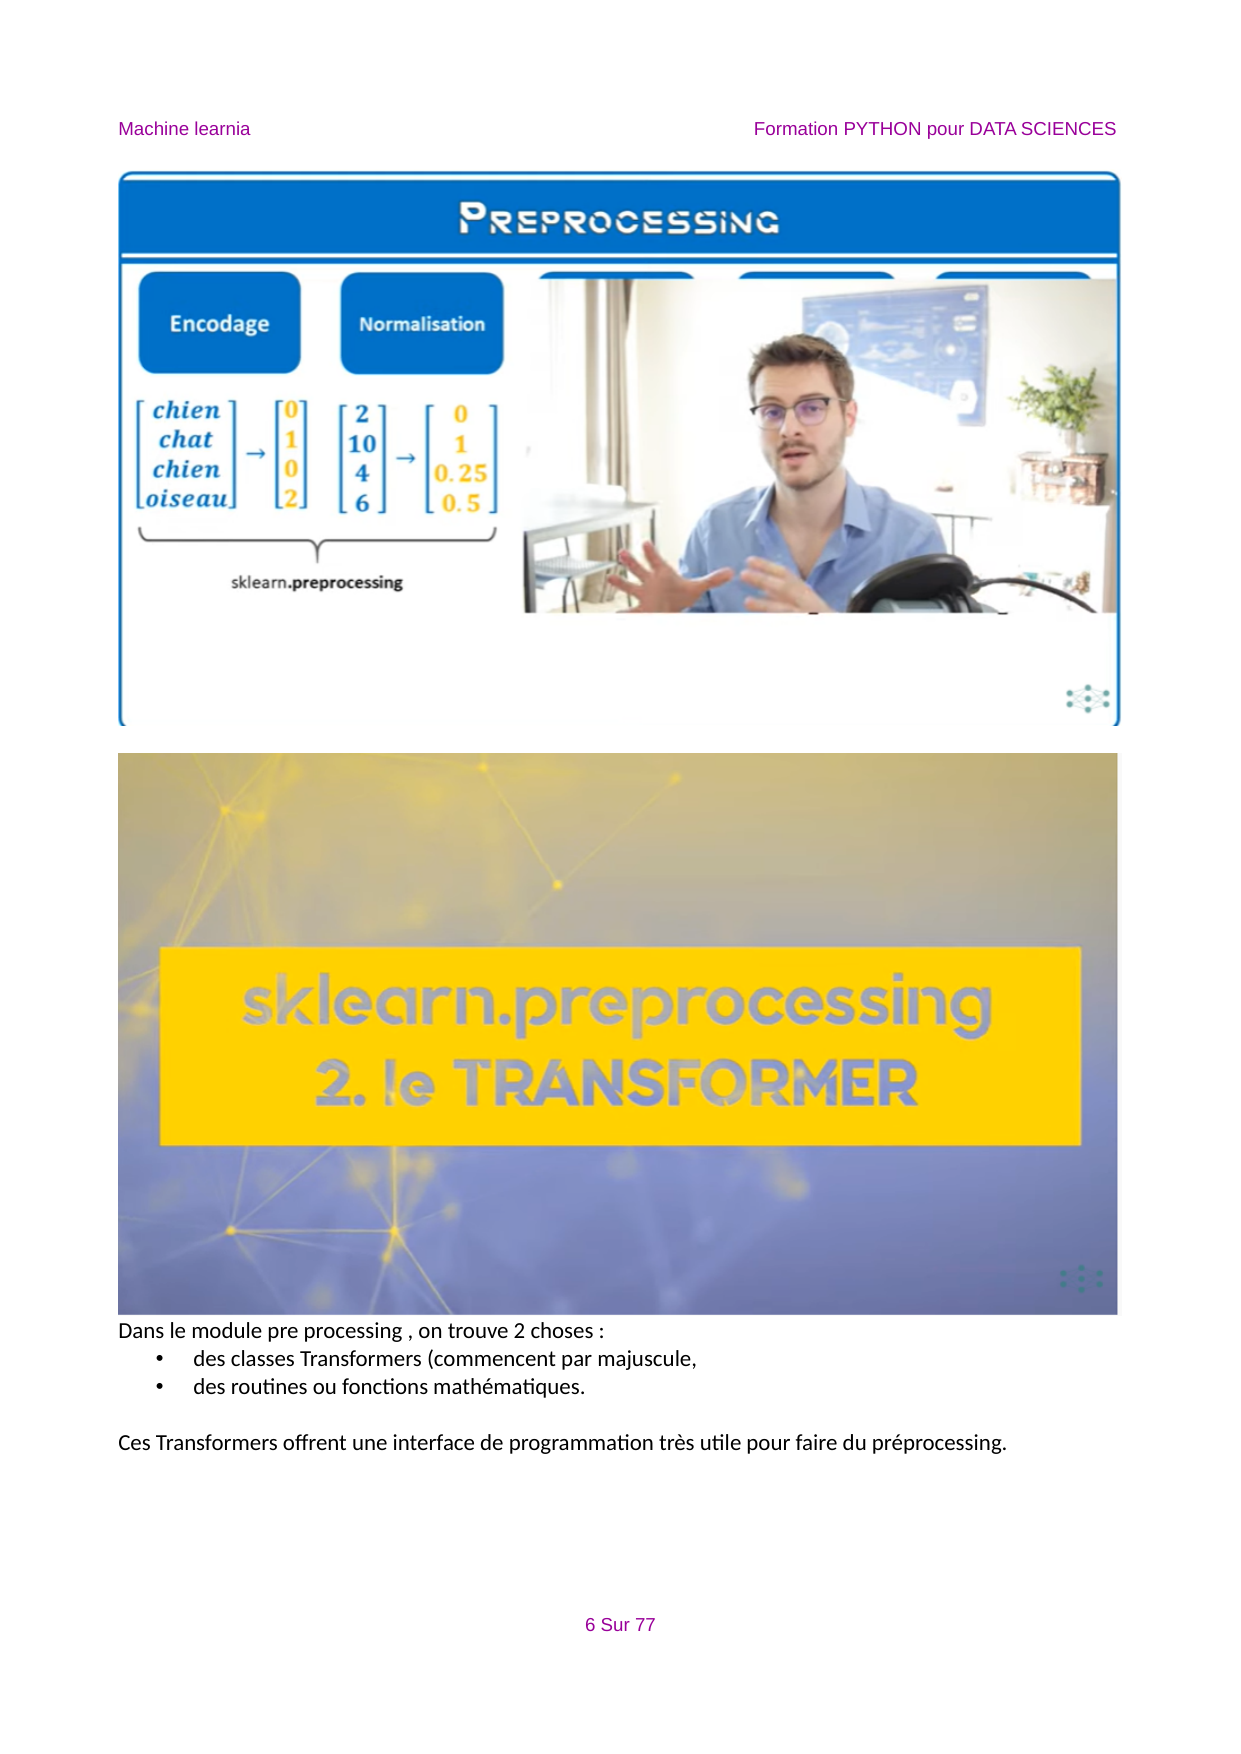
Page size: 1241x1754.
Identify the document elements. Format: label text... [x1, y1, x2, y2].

picture [118, 753, 1122, 1316]
text Ces Transformers offrent une interface de programmation très utile pour faire du préprocessing. [118, 1428, 1122, 1456]
list des routines ou fonctions mathématiques. [156, 1372, 1122, 1400]
list des classes Transformers (commencent par majuscule, [156, 1344, 1122, 1372]
text Dans le module pre processing , on trouve 2 choses : [118, 1316, 1122, 1344]
picture [118, 169, 1122, 726]
